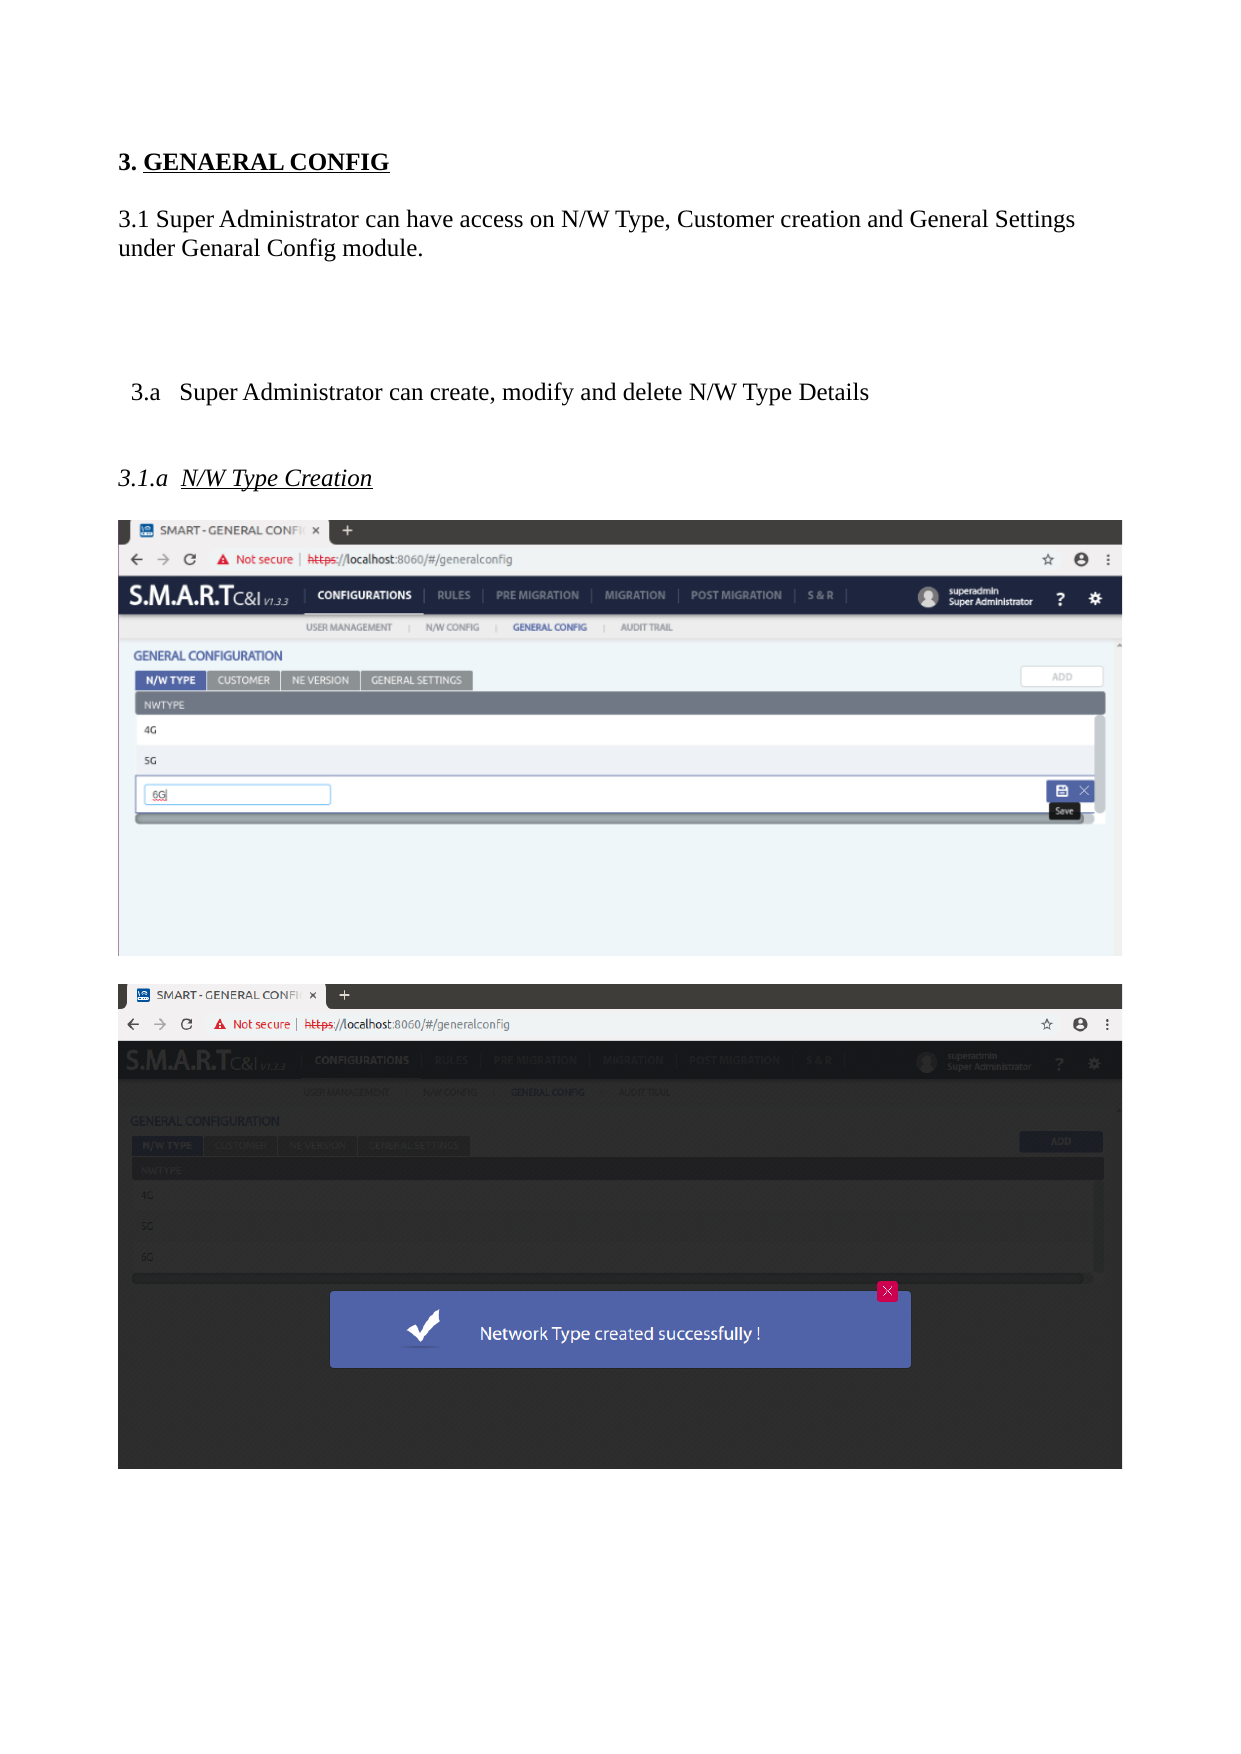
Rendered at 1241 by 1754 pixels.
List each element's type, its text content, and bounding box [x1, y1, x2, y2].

picture [118, 520, 1123, 956]
text 3. GENAERAL CONFIG [118, 147, 1122, 176]
text 3.1.a N/W Type Creation [118, 463, 1122, 492]
picture [118, 984, 1123, 1469]
text 3.1 Super Administrator can have access on N/W Type, Customer creation and General Settings under Genaral Config module. [118, 204, 1122, 262]
text 3.a Super Administrator can create, modify and delete N/W Type Details [118, 377, 1122, 406]
